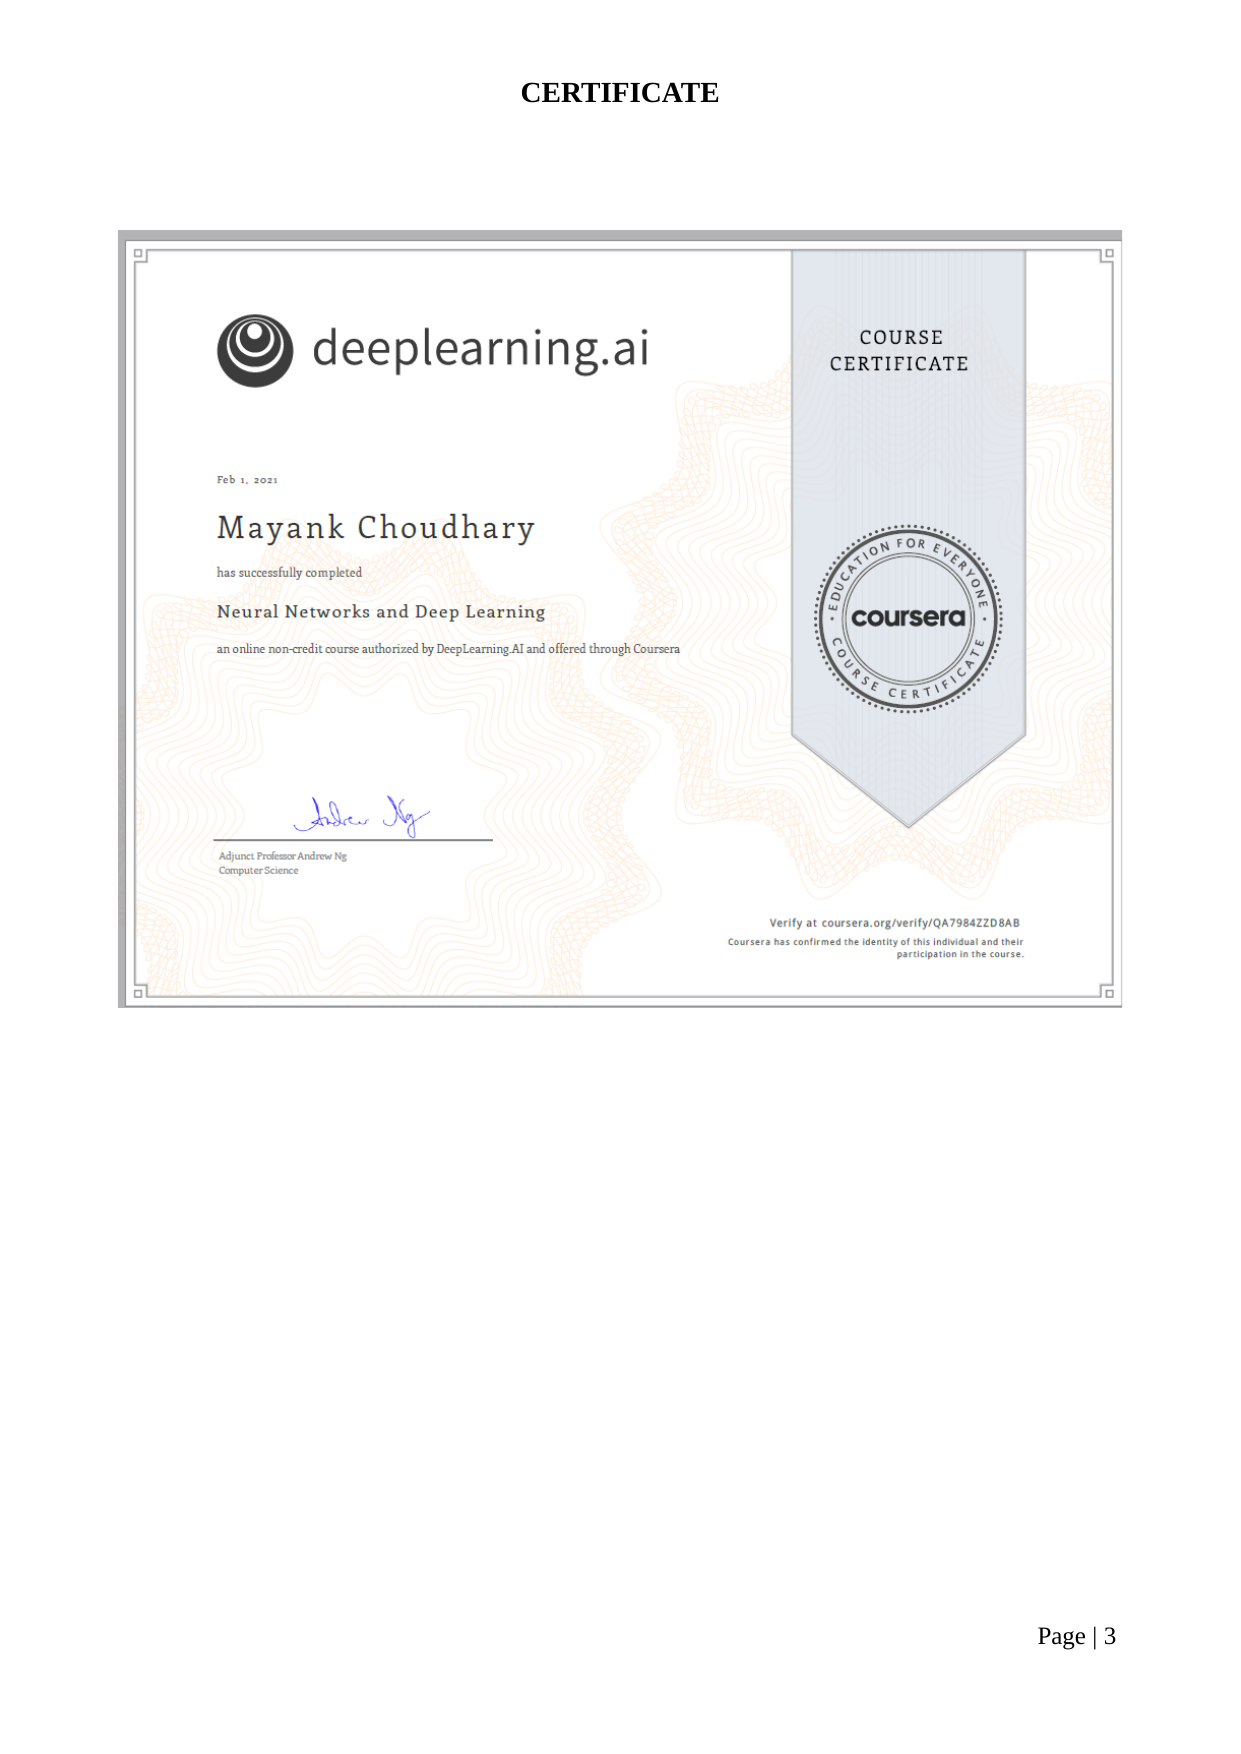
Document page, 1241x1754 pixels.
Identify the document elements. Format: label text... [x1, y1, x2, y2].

text CERTIFICATE [118, 75, 1122, 108]
